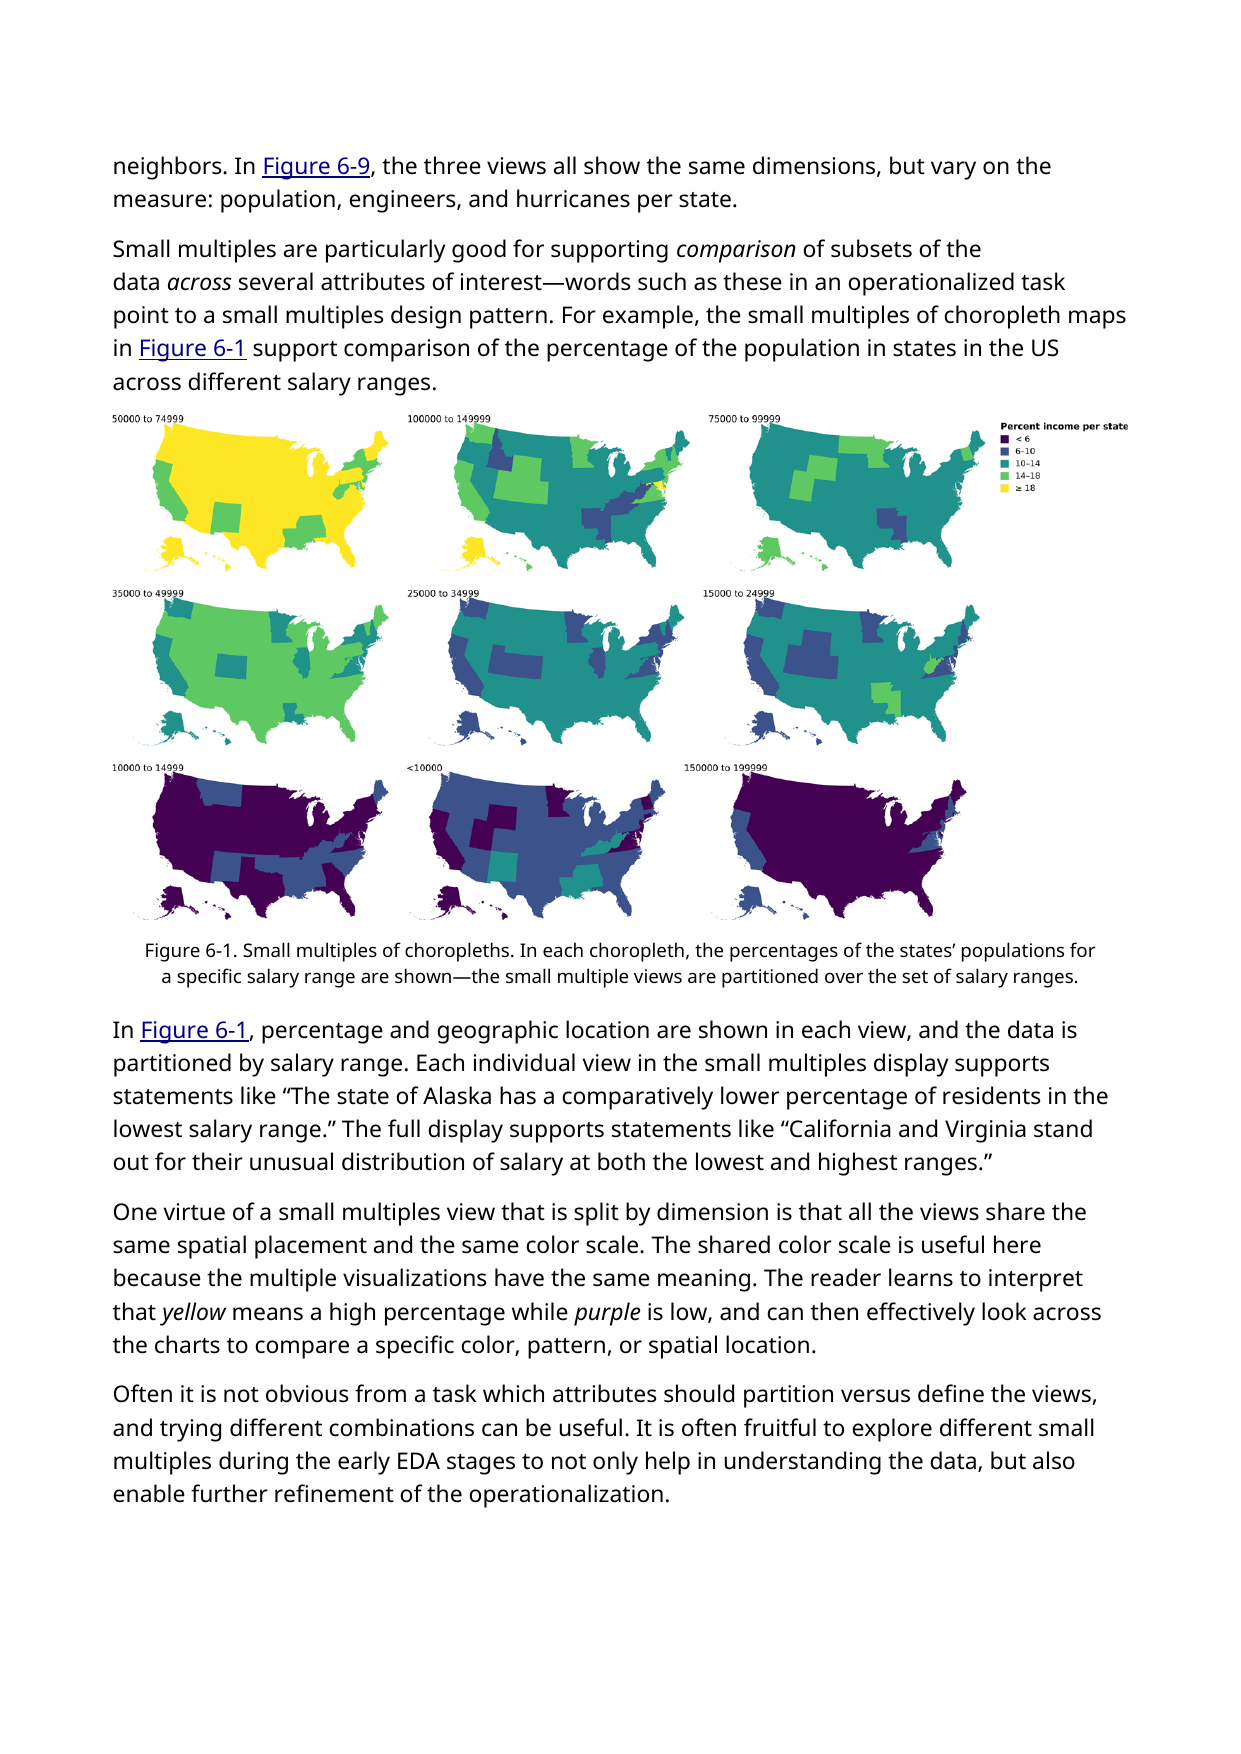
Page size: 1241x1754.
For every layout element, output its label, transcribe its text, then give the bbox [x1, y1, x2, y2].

text neighbors. In Figure 6-9, the three views all show the same dimensions, but vary on the measure: population, engineers, and hurricanes per state. [112, 150, 1128, 214]
text Often it is not obvious from a task which attributes should partition versus define the views, and trying different combinations can be useful. It is often fruitful to explore different small multiples during the early EDA stages to not only help in understanding the data, but also enable further refinement of the operationalization. [112, 1378, 1128, 1509]
text One virtue of a small multiples view that is split by dimension is that all the views share the same spatial placement and the same color scale. The shared color scale is useful here because the multiple visualizations have the same meaning. The reader learns to interpret that yellow means a high percentage while purple is low, and can then effectively look across the charts to compare a specific color, pattern, or spatial location. [112, 1196, 1128, 1360]
text In Figure 6-1, percentage and geographic location are shown in each view, and the data is partitioned by salary range. Each individual view in the small multiples display supports statements like “The state of Alaska has a comparatively lower percentage of residents in the lowest salary range.” The full display supports statements like “California and Virginia stand out for their unusual distribution of salary at both the lowest and highest ranges.” [112, 1014, 1128, 1178]
text Small multiples are particularly good for supporting comparison of subsets of the data across several attributes of interest—words such as these in an operationalized task point to a small multiples design pattern. For example, the small multiples of choropleth maps in Figure 6-1 support comparison of the percentage of the population in states in the US across different salary ranges. [112, 233, 1128, 397]
subtitle Figure 6-1. Small multiples of choropleths. In each choropleth, the percentages of the states’ populations for a specific salary range are shown—the small multiple views are partitioned over the set of salary ranges. [142, 938, 1098, 989]
